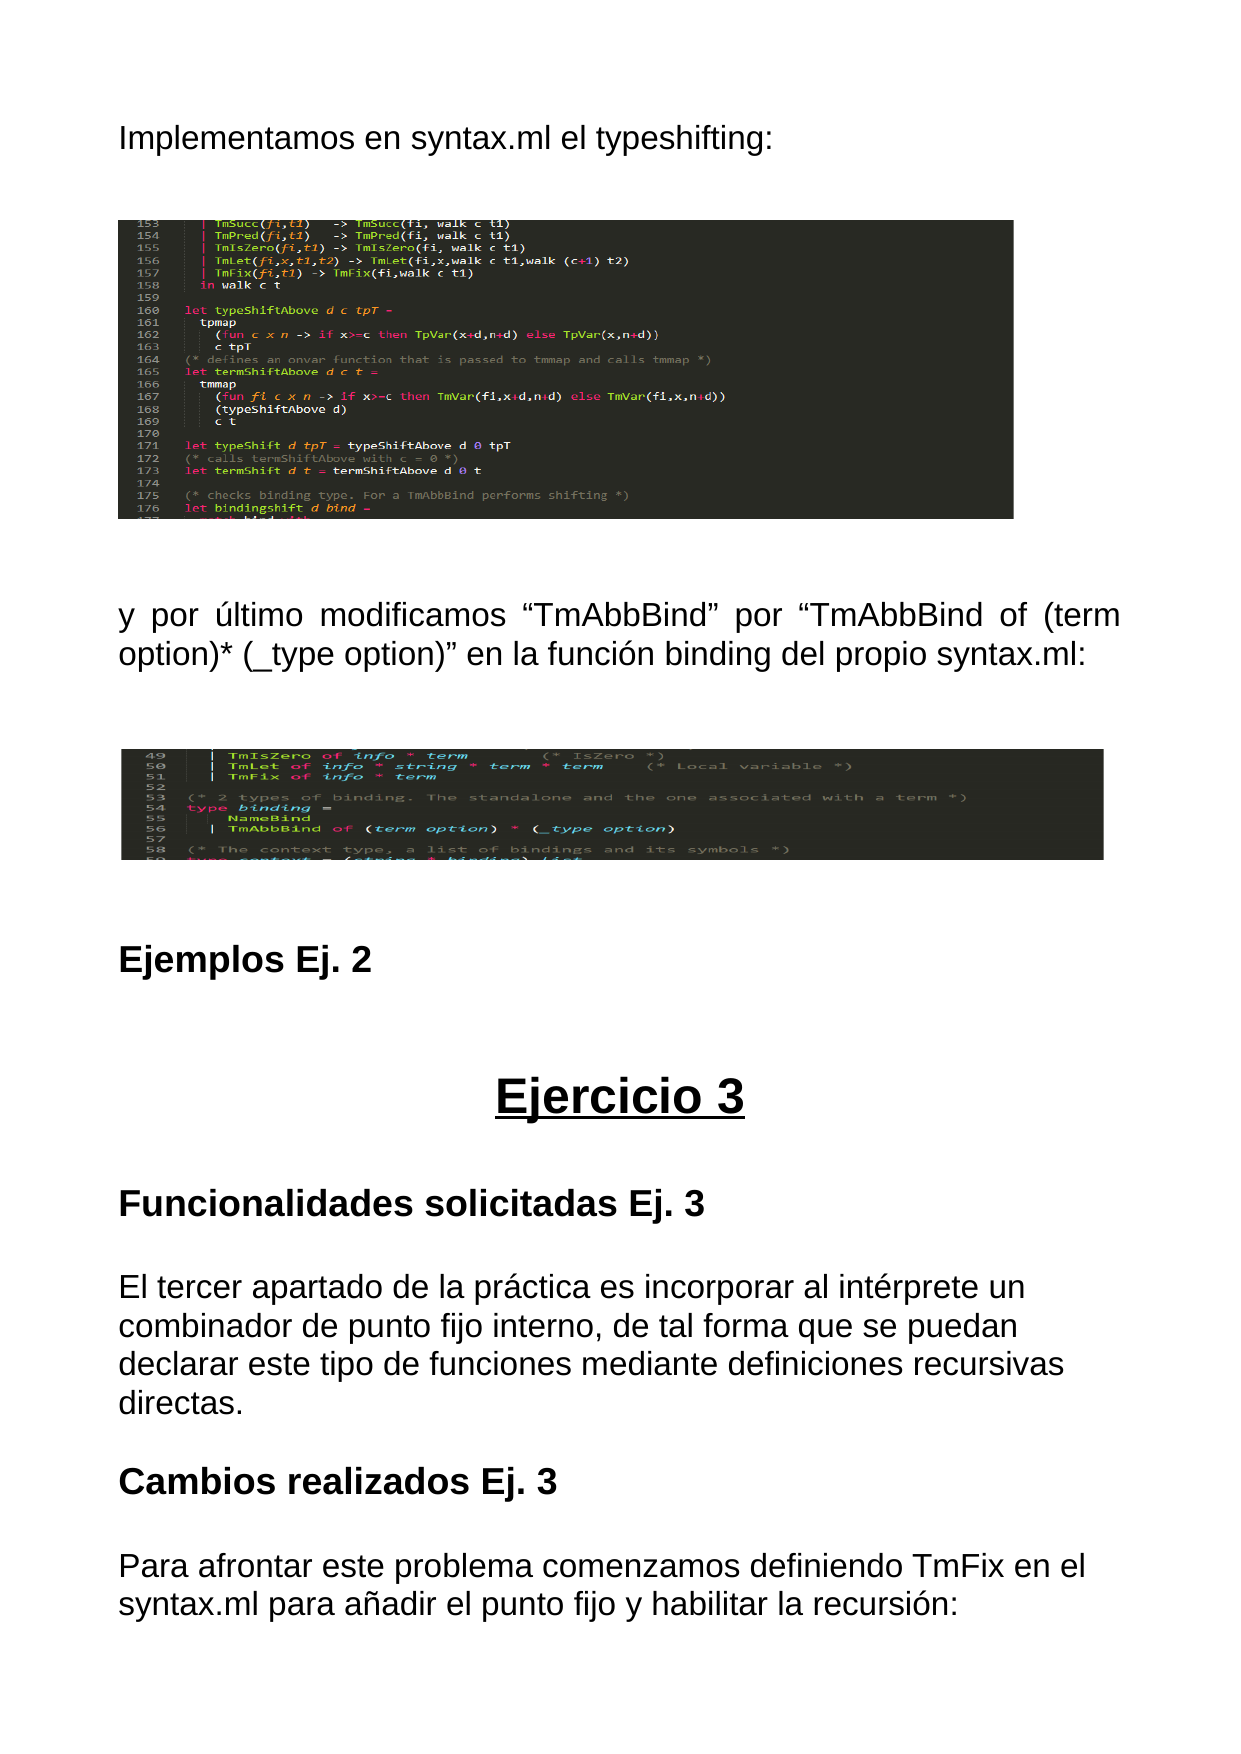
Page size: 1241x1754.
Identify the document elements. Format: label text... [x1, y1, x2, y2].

text Ejemplos Ej. 2 [118, 937, 1122, 980]
text El tercer apartado de la práctica es incorporar al intérprete un combinador de punto fijo interno, de tal forma que se puedan declarar este tipo de funciones mediante definiciones recursivas directas. [118, 1267, 1122, 1421]
text Cambios realizados Ej. 3 [118, 1459, 1122, 1503]
text Para afrontar este problema comenzamos definiendo TmFix en el syntax.ml para añadir el punto fijo y habilitar la recursión: [118, 1546, 1122, 1623]
text Funcionalidades solicitadas Ej. 3 [118, 1181, 1122, 1224]
text Implementamos en syntax.ml el typeshifting: [118, 118, 1122, 157]
text y por último modificamos “TmAbbBind” por “TmAbbBind of (term option)* (_type option)” en la función binding del propio syntax.ml: [118, 595, 1122, 672]
text Ejercicio 3 [118, 1066, 1122, 1124]
